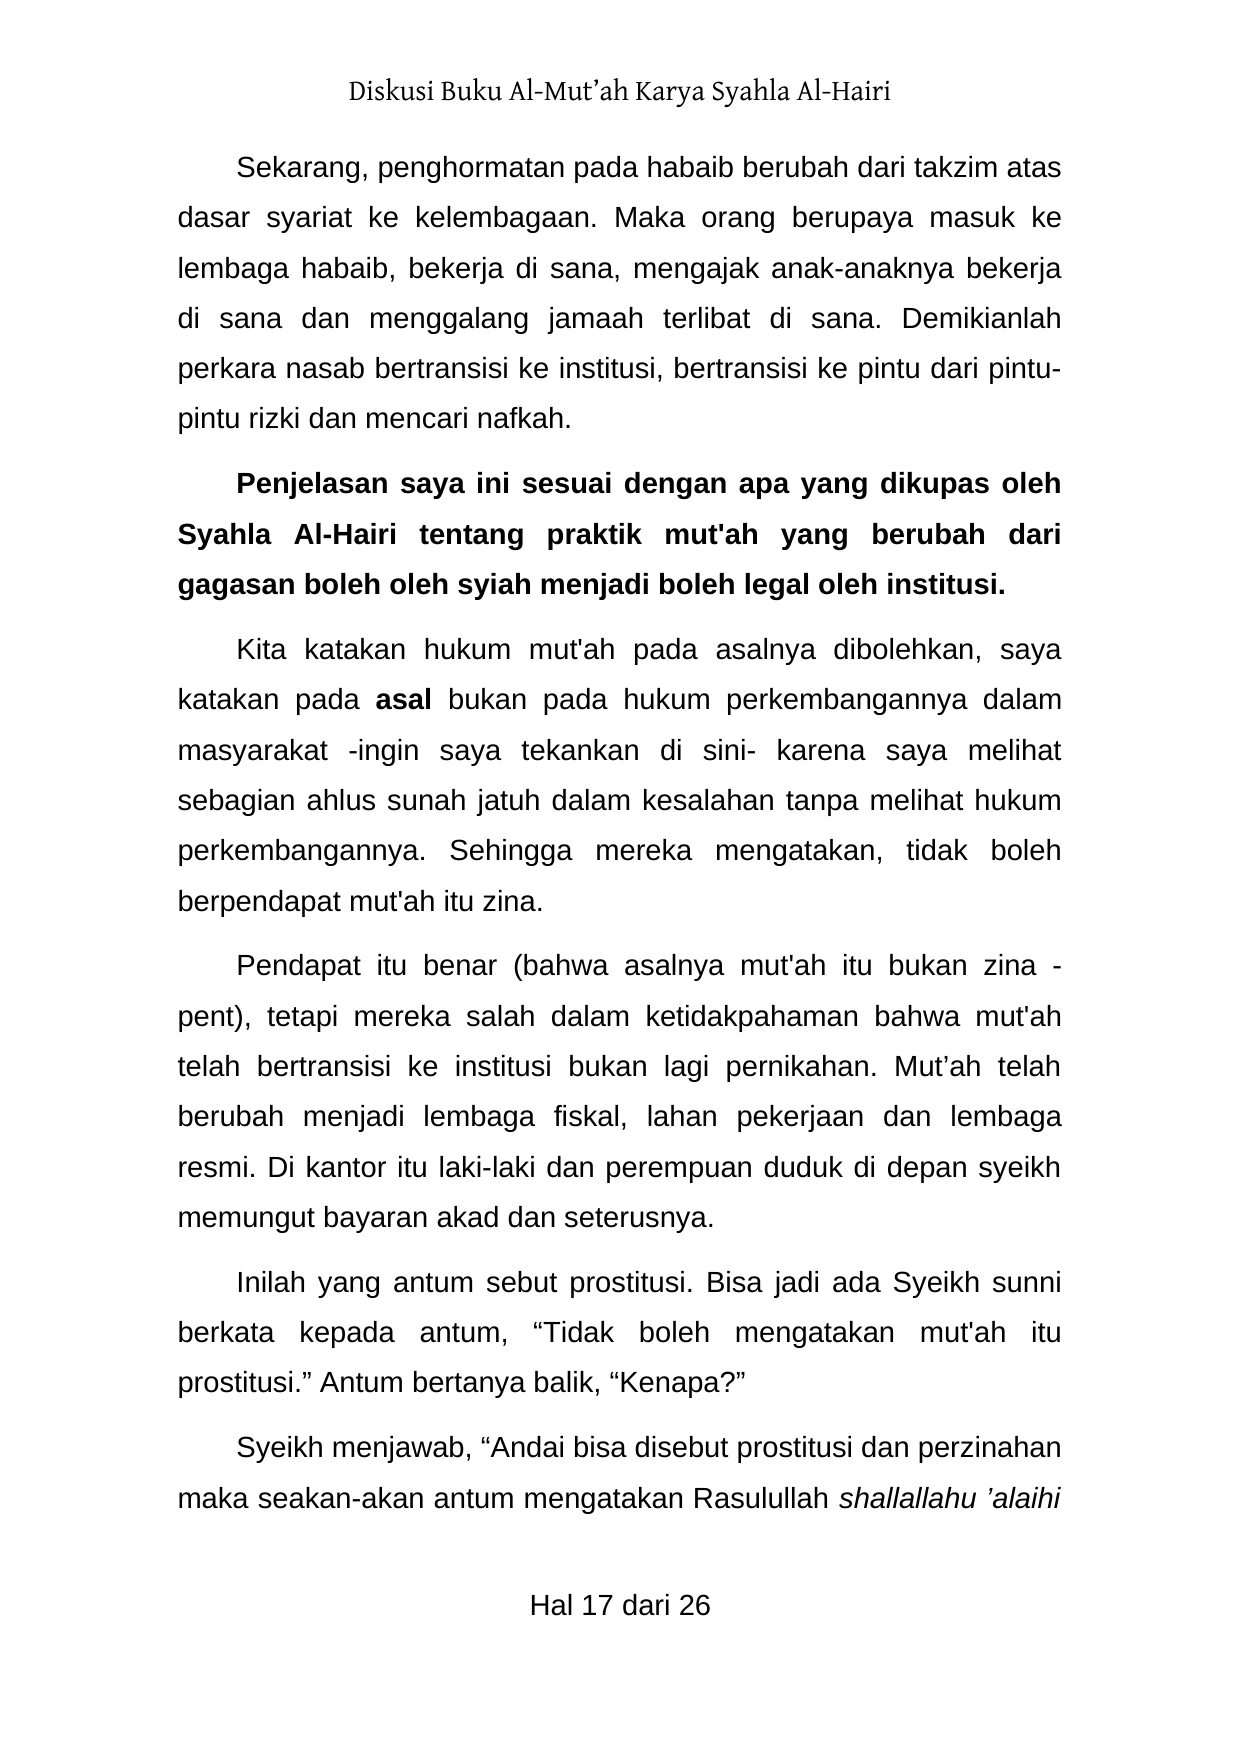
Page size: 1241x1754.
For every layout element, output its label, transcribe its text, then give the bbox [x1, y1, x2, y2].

text Inilah yang antum sebut prostitusi. Bisa jadi ada Syeikh sunni berkata kepada antum, “Tidak boleh mengatakan mut'ah itu prostitusi.” Antum bertanya balik, “Kenapa?” [177, 1265, 1063, 1399]
text Sekarang, penghormatan pada habaib berubah dari takzim atas dasar syariat ke kelembagaan. Maka orang berupaya masuk ke lembaga habaib, bekerja di sana, mengajak anak-anaknya bekerja di sana dan menggalang jamaah terlibat di sana. Demikianlah perkara nasab bertransisi ke institusi, bertransisi ke pintu dari pintu-pintu rizki dan mencari nafkah. [177, 150, 1063, 435]
text Penjelasan saya ini sesuai dengan apa yang dikupas oleh Syahla Al-Hairi tentang praktik mut'ah yang berubah dari gagasan boleh oleh syiah menjadi boleh legal oleh institusi. [177, 466, 1063, 601]
text Kita katakan hukum mut'ah pada asalnya dibolehkan, saya katakan pada asal bukan pada hukum perkembangannya dalam masyarakat -ingin saya tekankan di sini- karena saya melihat sebagian ahlus sunah jatuh dalam kesalahan tanpa melihat hukum perkembangannya. Sehingga mereka mengatakan, tidak boleh berpendapat mut'ah itu zina. [177, 632, 1063, 917]
text Pendapat itu benar (bahwa asalnya mut'ah itu bukan zina -pent), tetapi mereka salah dalam ketidakpahaman bahwa mut'ah telah bertransisi ke institusi bukan lagi pernikahan. Mut’ah telah berubah menjadi lembaga fiskal, lahan pekerjaan dan lembaga resmi. Di kantor itu laki-laki dan perempuan duduk di depan syeikh memungut bayaran akad dan seterusnya. [177, 948, 1063, 1233]
text Syeikh menjawab, “Andai bisa disebut prostitusi dan perzinahan maka seakan-akan antum mengatakan Rasulullah shallallahu ’alaihi [177, 1430, 1063, 1514]
